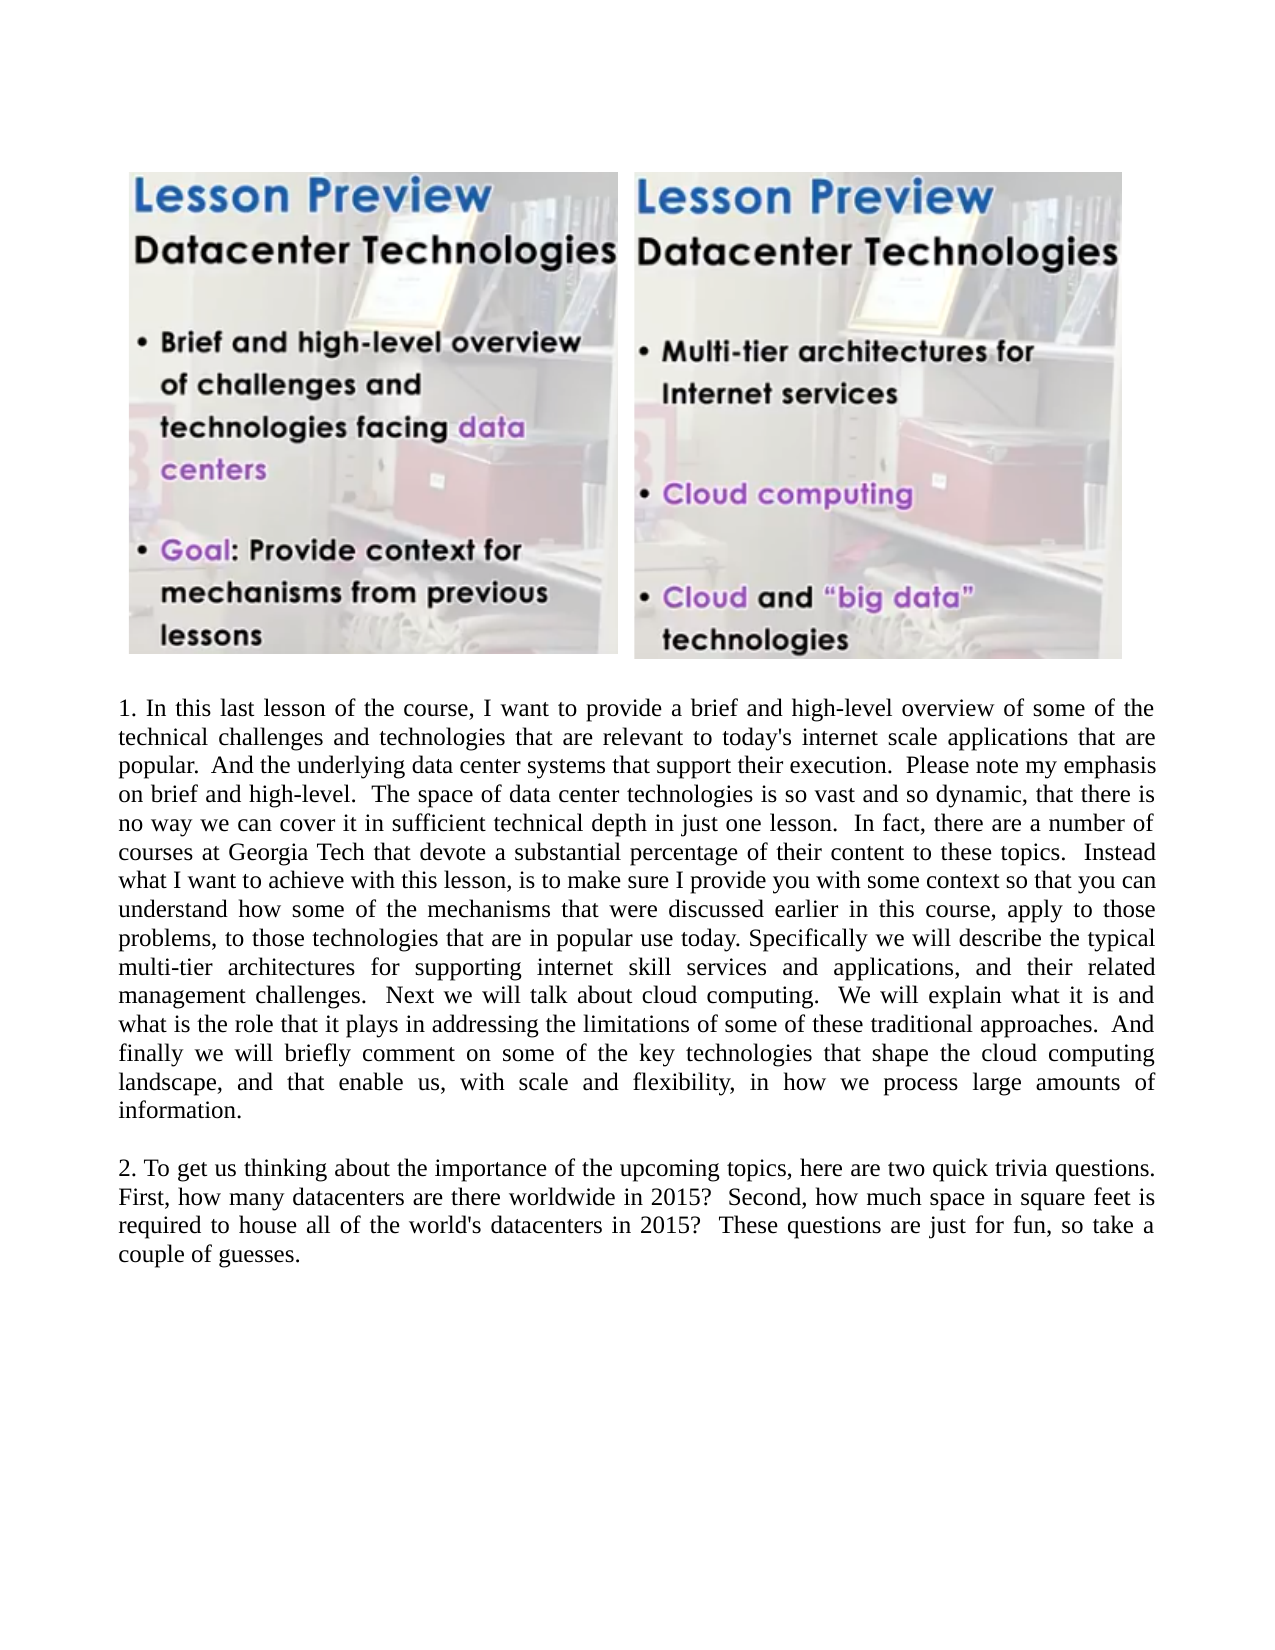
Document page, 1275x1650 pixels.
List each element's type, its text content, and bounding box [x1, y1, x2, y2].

text 2. To get us thinking about the importance of the upcoming topics, here are two quick trivia questions. First, how many datacenters are there worldwide in 2015? Second, how much space in square feet is required to house all of the world's datacenters in 2015? These questions are just for fun, so take a couple of guesses. [118, 1153, 1157, 1268]
text 1. In this last lesson of the course, I want to provide a brief and high-level overview of some of the technical challenges and technologies that are relevant to today's internet scale applications that are popular. And the underlying data center systems that support their execution. Please note my emphasis on brief and high-level. The space of data center technologies is so vast and so dynamic, that there is no way we can cover it in sufficient technical depth in just one lesson. In fact, there are a number of courses at Georgia Tech that devote a substantial percentage of their content to these topics. Instead what I want to achieve with this lesson, is to make sure I provide you with some context so that you can understand how some of the mechanisms that were discussed earlier in this course, apply to those problems, to those technologies that are in popular use today. Specifically we will describe the typical multi-tier architectures for supporting internet skill services and applications, and their related management challenges. Next we will talk about cloud computing. We will explain what it is and what is the role that it plays in addressing the limitations of some of these traditional approaches. And finally we will briefly comment on some of the key technologies that shape the cloud computing landscape, and that enable us, with scale and flexibility, in how we process large amounts of information. [118, 693, 1157, 1124]
picture [634, 172, 1122, 659]
picture [128, 172, 618, 654]
